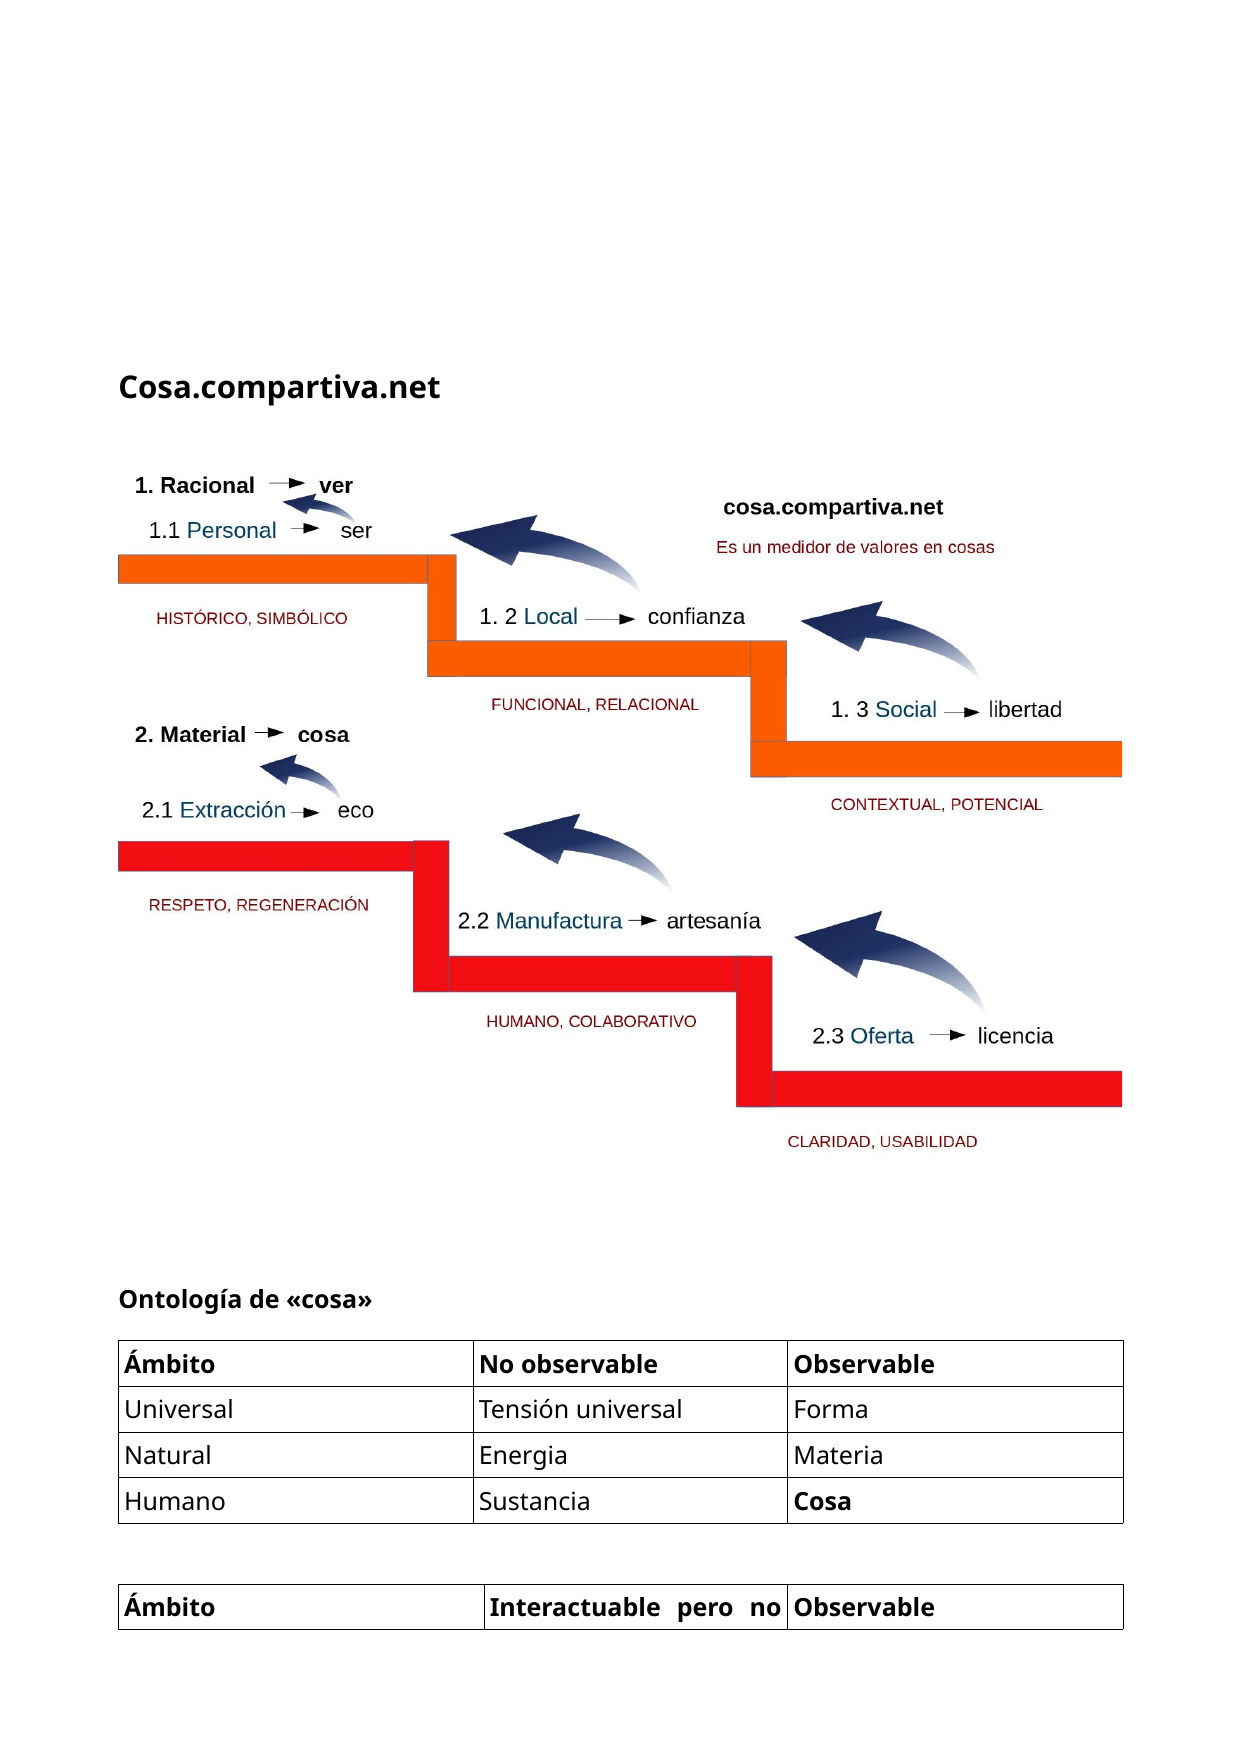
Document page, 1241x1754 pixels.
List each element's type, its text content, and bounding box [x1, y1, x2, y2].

text Ontología de «cosa» [118, 1280, 1122, 1315]
table_cell Cosa [788, 1478, 1123, 1523]
table_cell Universal [119, 1387, 473, 1432]
table_cell Humano [119, 1478, 473, 1523]
table_header Ámbito [119, 1341, 473, 1386]
table_header Observable [788, 1341, 1123, 1386]
table_header No observable [474, 1341, 787, 1386]
table_cell Sustancia [474, 1478, 787, 1523]
table_header Ámbito [119, 1585, 484, 1629]
table_cell Tensión universal [474, 1387, 787, 1432]
picture [118, 468, 1123, 1221]
table_header Observable [788, 1585, 1123, 1629]
table_cell Materia [788, 1433, 1123, 1477]
table_cell Energia [474, 1433, 787, 1477]
text Cosa.compartiva.net [118, 365, 1122, 408]
table_cell Forma [788, 1387, 1123, 1432]
table_header Interactuable pero no [485, 1585, 787, 1629]
table_cell Natural [119, 1433, 473, 1477]
